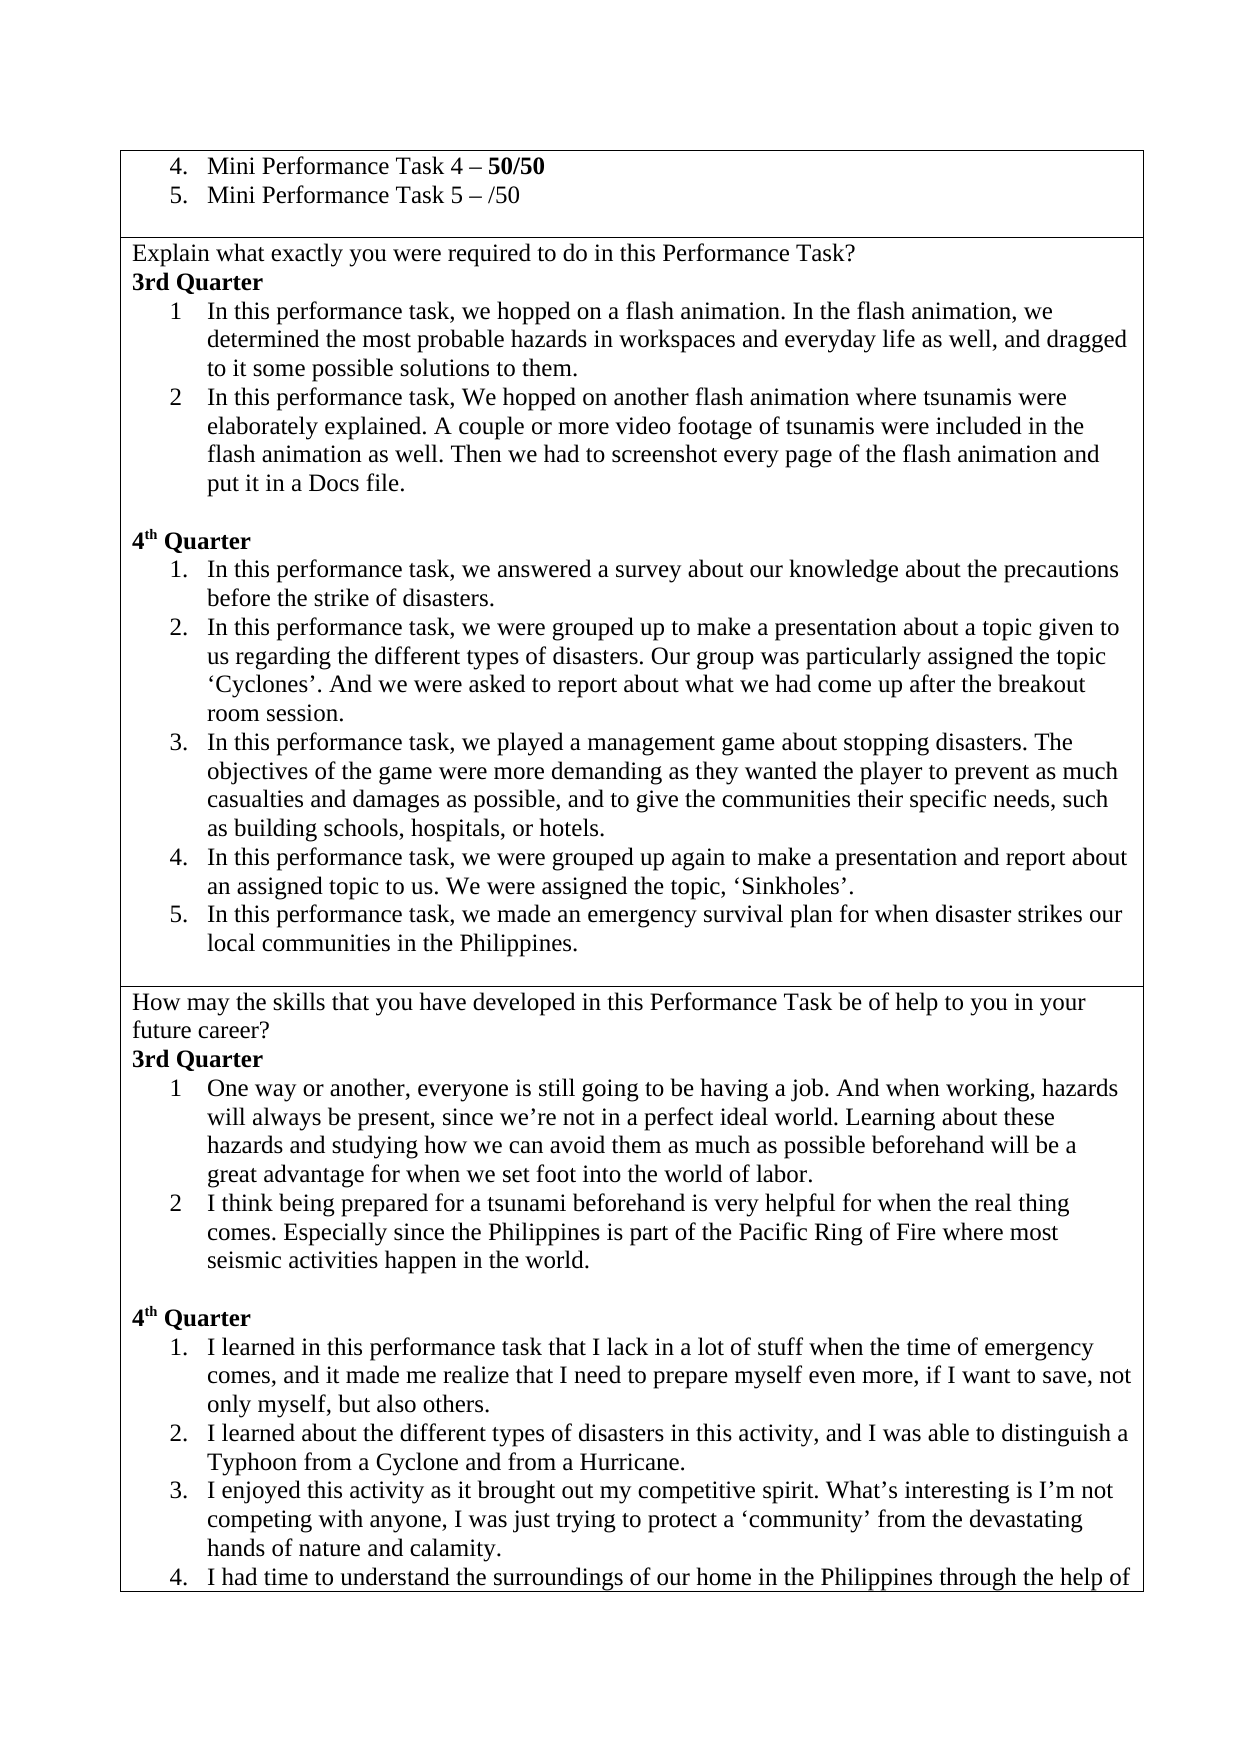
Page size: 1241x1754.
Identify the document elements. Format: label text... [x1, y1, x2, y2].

table_cell How may the skills that you have developed in this Performance Task be of help to you in your future career? 3rd Quarter One way or another, everyone is still going to be having a job. And when working, hazards will always be present, since we’re not in a perfect ideal world. Learning about these hazards and studying how we can avoid them as much as possible beforehand will be a great advantage for when we set foot into the world of labor. I think being prepared for a tsunami beforehand is very helpful for when the real thing comes. Especially since the Philippines is part of the Pacific Ring of Fire where most seismic activities happen in the world. 4th Quarter I learned in this performance task that I lack in a lot of stuff when the time of emergency comes, and it made me realize that I need to prepare myself even more, if I want to save, not only myself, but also others. I learned about the different types of disasters in this activity, and I was able to distinguish a Typhoon from a Cyclone and from a Hurricane. I enjoyed this activity as it brought out my competitive spirit. What’s interesting is I’m not competing with anyone, I was just trying to protect a ‘community’ from the devastating hands of nature and calamity. I had time to understand the surroundings of our home in the Philippines through the help of [121, 987, 1143, 1591]
table_cell Explain what exactly you were required to do in this Performance Task? 3rd Quarter In this performance task, we hopped on a flash animation. In the flash animation, we determined the most probable hazards in workspaces and everyday life as well, and dragged to it some possible solutions to them. In this performance task, We hopped on another flash animation where tsunamis were elaborately explained. A couple or more video footage of tsunamis were included in the flash animation as well. Then we had to screenshot every page of the flash animation and put it in a Docs file. 4th Quarter In this performance task, we answered a survey about our knowledge about the precautions before the strike of disasters. In this performance task, we were grouped up to make a presentation about a topic given to us regarding the different types of disasters. Our group was particularly assigned the topic ‘Cyclones’. And we were asked to report about what we had come up after the breakout room session. In this performance task, we played a management game about stopping disasters. The objectives of the game were more demanding as they wanted the player to prevent as much casualties and damages as possible, and to give the communities their specific needs, such as building schools, hospitals, or hotels. In this performance task, we were grouped up again to make a presentation and report about an assigned topic to us. We were assigned the topic, ‘Sinkholes’. In this performance task, we made an emergency survival plan for when disaster strikes our local communities in the Philippines. [121, 238, 1143, 986]
table_header What are the Performance Tasks?? 3rd Quarter Mini Performance Task: Hunt for Hazards - 50/50 Mini Performance Task 2: Tsunami - /50 4th Quarter Mini Performance Task 1 – 50/50 Mini Performance Task 2 – 50/50 Mini Performance Task 3 – 100/100 Mini Performance Task 4 – 50/50 Mini Performance Task 5 – /50 [121, 151, 1143, 237]
